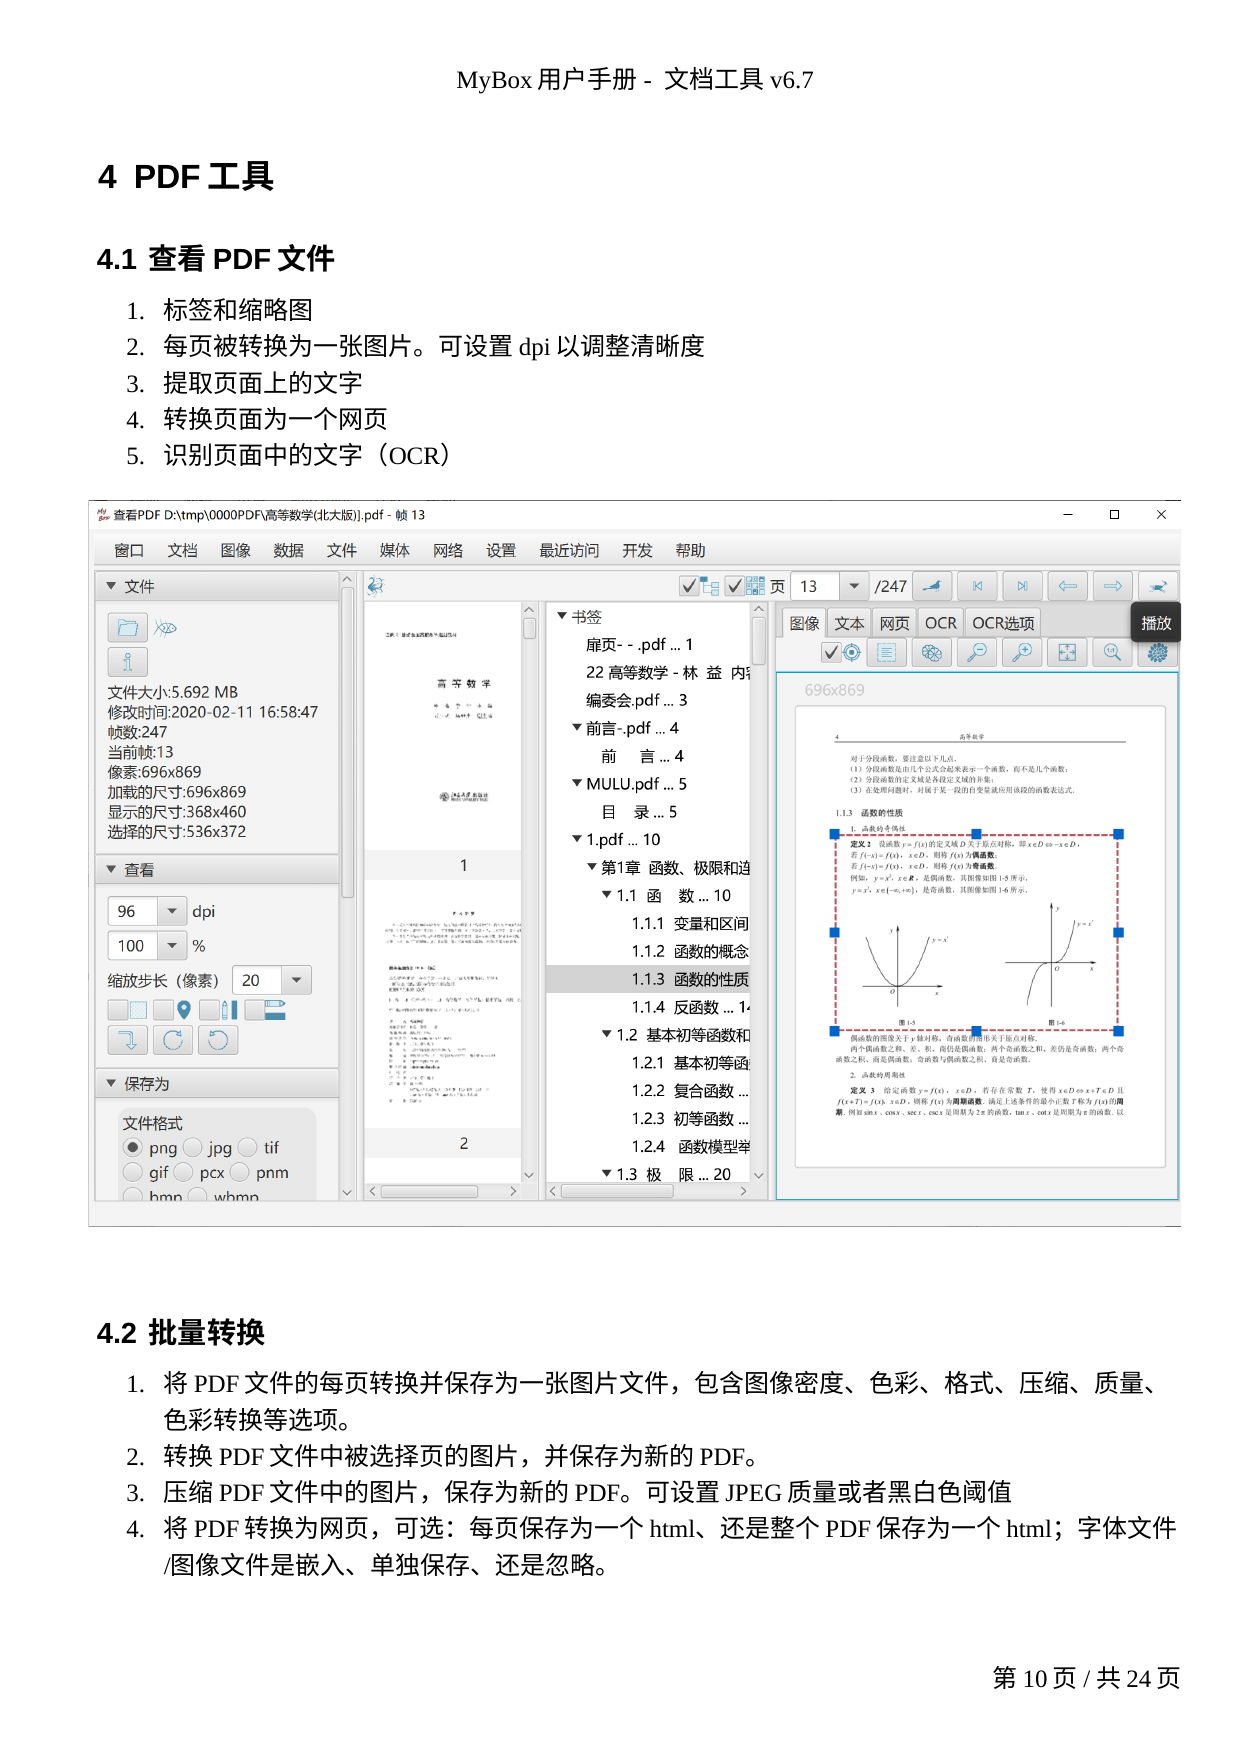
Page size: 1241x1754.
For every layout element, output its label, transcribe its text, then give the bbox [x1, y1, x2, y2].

subtitle 查看PDF文件 [88, 236, 1181, 278]
list 每页被转换为一张图片。可设置dpi以调整清晰度 [126, 327, 1181, 363]
list 转换PDF文件中被选择页的图片，并保存为新的PDF。 [126, 1436, 1181, 1473]
list 提取页面上的文字 [126, 363, 1181, 399]
list 将PDF文件的每页转换并保存为一张图片文件，包含图像密度、色彩、格式、压缩、质量、色彩转换等选项。 [126, 1364, 1181, 1436]
list 标签和缩略图 [126, 291, 1181, 327]
list 识别页面中的文字（OCR） [126, 436, 1181, 472]
subtitle PDF工具 [88, 150, 1181, 198]
list 将PDF转换为网页，可选：每页保存为一个html、还是整个PDF保存为一个html；字体文件/图像文件是嵌入、单独保存、还是忽略。 [126, 1509, 1181, 1581]
picture [88, 500, 1182, 1227]
list 压缩PDF文件中的图片，保存为新的PDF。可设置JPEG质量或者黑白色阈值 [126, 1473, 1181, 1509]
list 转换页面为一个网页 [126, 399, 1181, 436]
subtitle 批量转换 [88, 1309, 1181, 1351]
